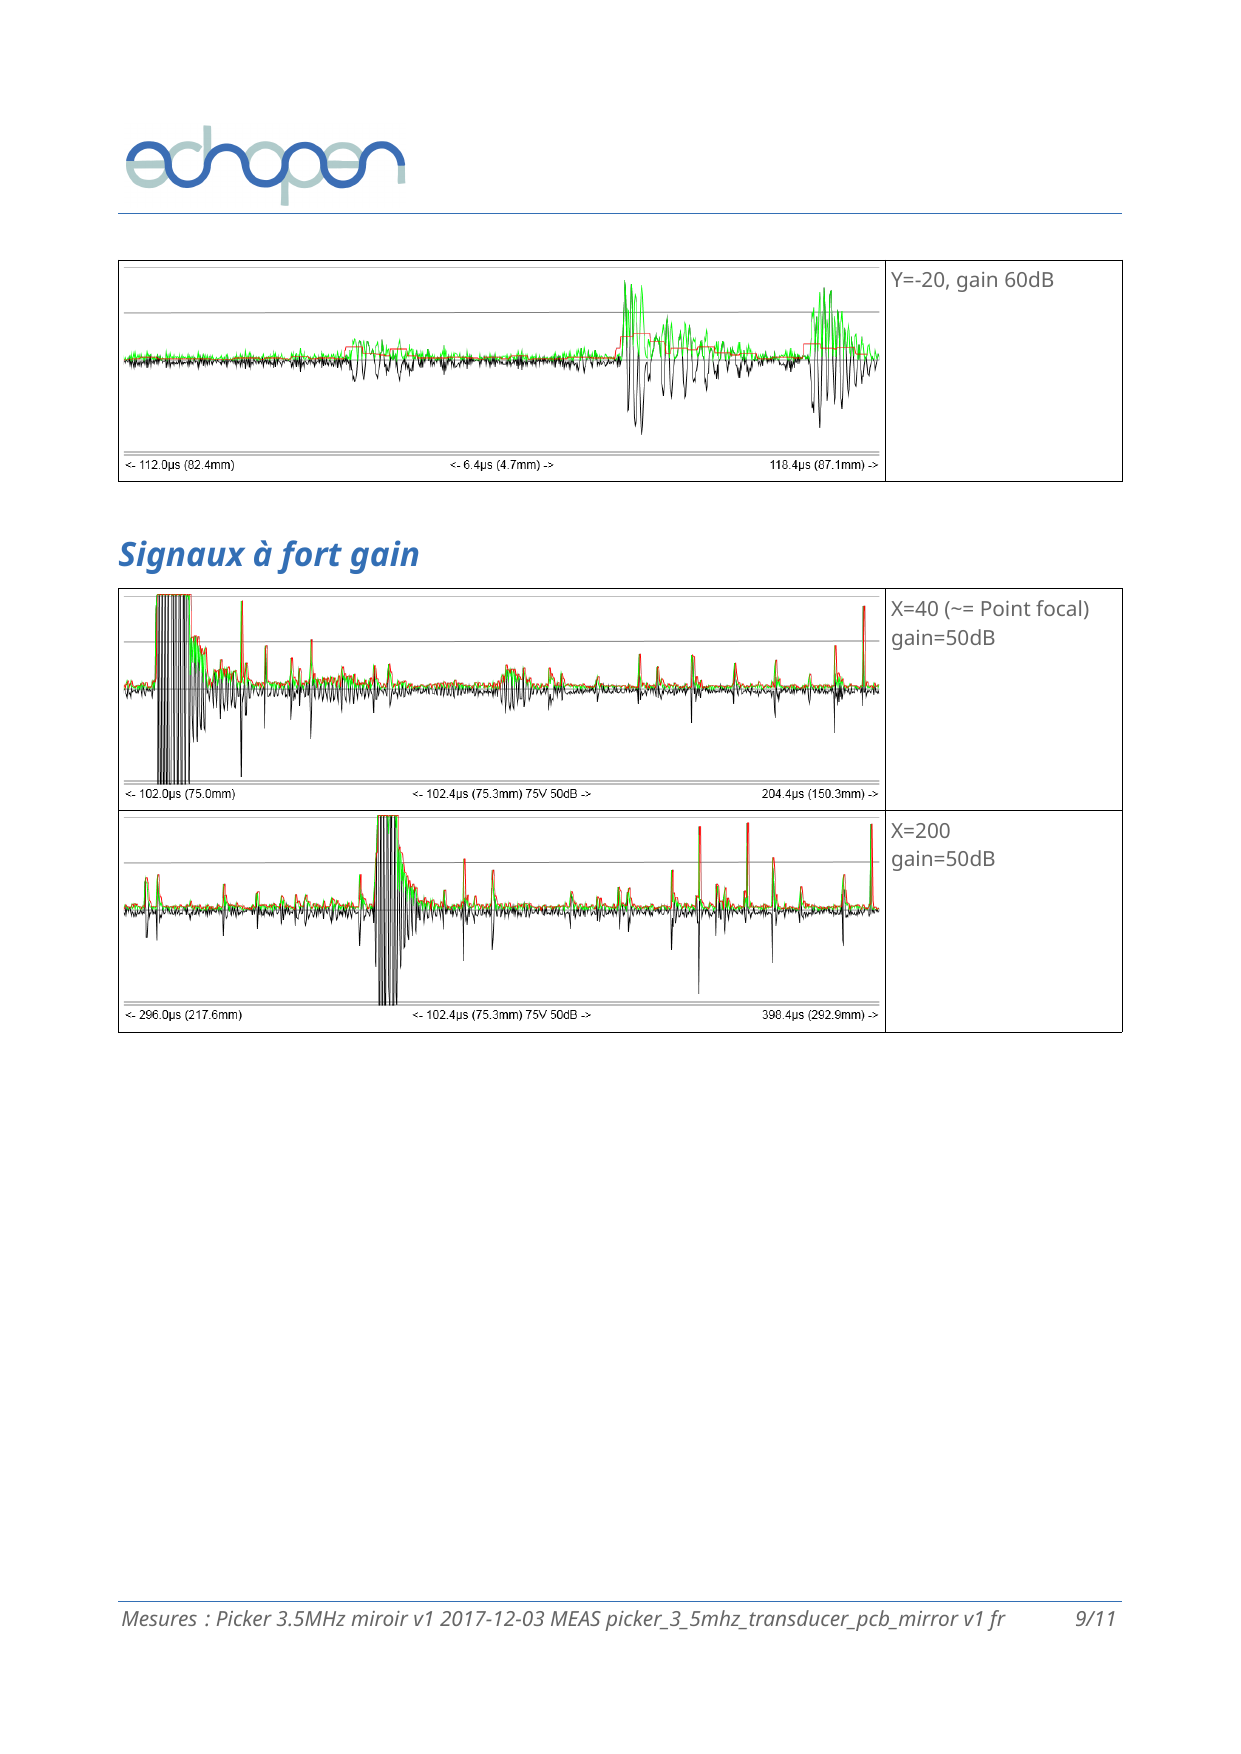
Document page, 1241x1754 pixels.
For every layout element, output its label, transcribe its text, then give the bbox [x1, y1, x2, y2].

table_header [119, 589, 885, 810]
picture [123, 123, 407, 208]
picture [123, 594, 880, 805]
table_cell X=200 gain=50dB [886, 811, 1122, 1032]
table_cell [119, 811, 885, 1032]
table_cell Y=-20, gain 60dB [886, 261, 1122, 481]
subtitle Signaux à fort gain [118, 530, 1122, 576]
picture [123, 265, 880, 476]
picture [123, 815, 880, 1026]
table_cell [119, 261, 885, 481]
table_header X=40 (~= Point focal) gain=50dB [886, 589, 1122, 810]
